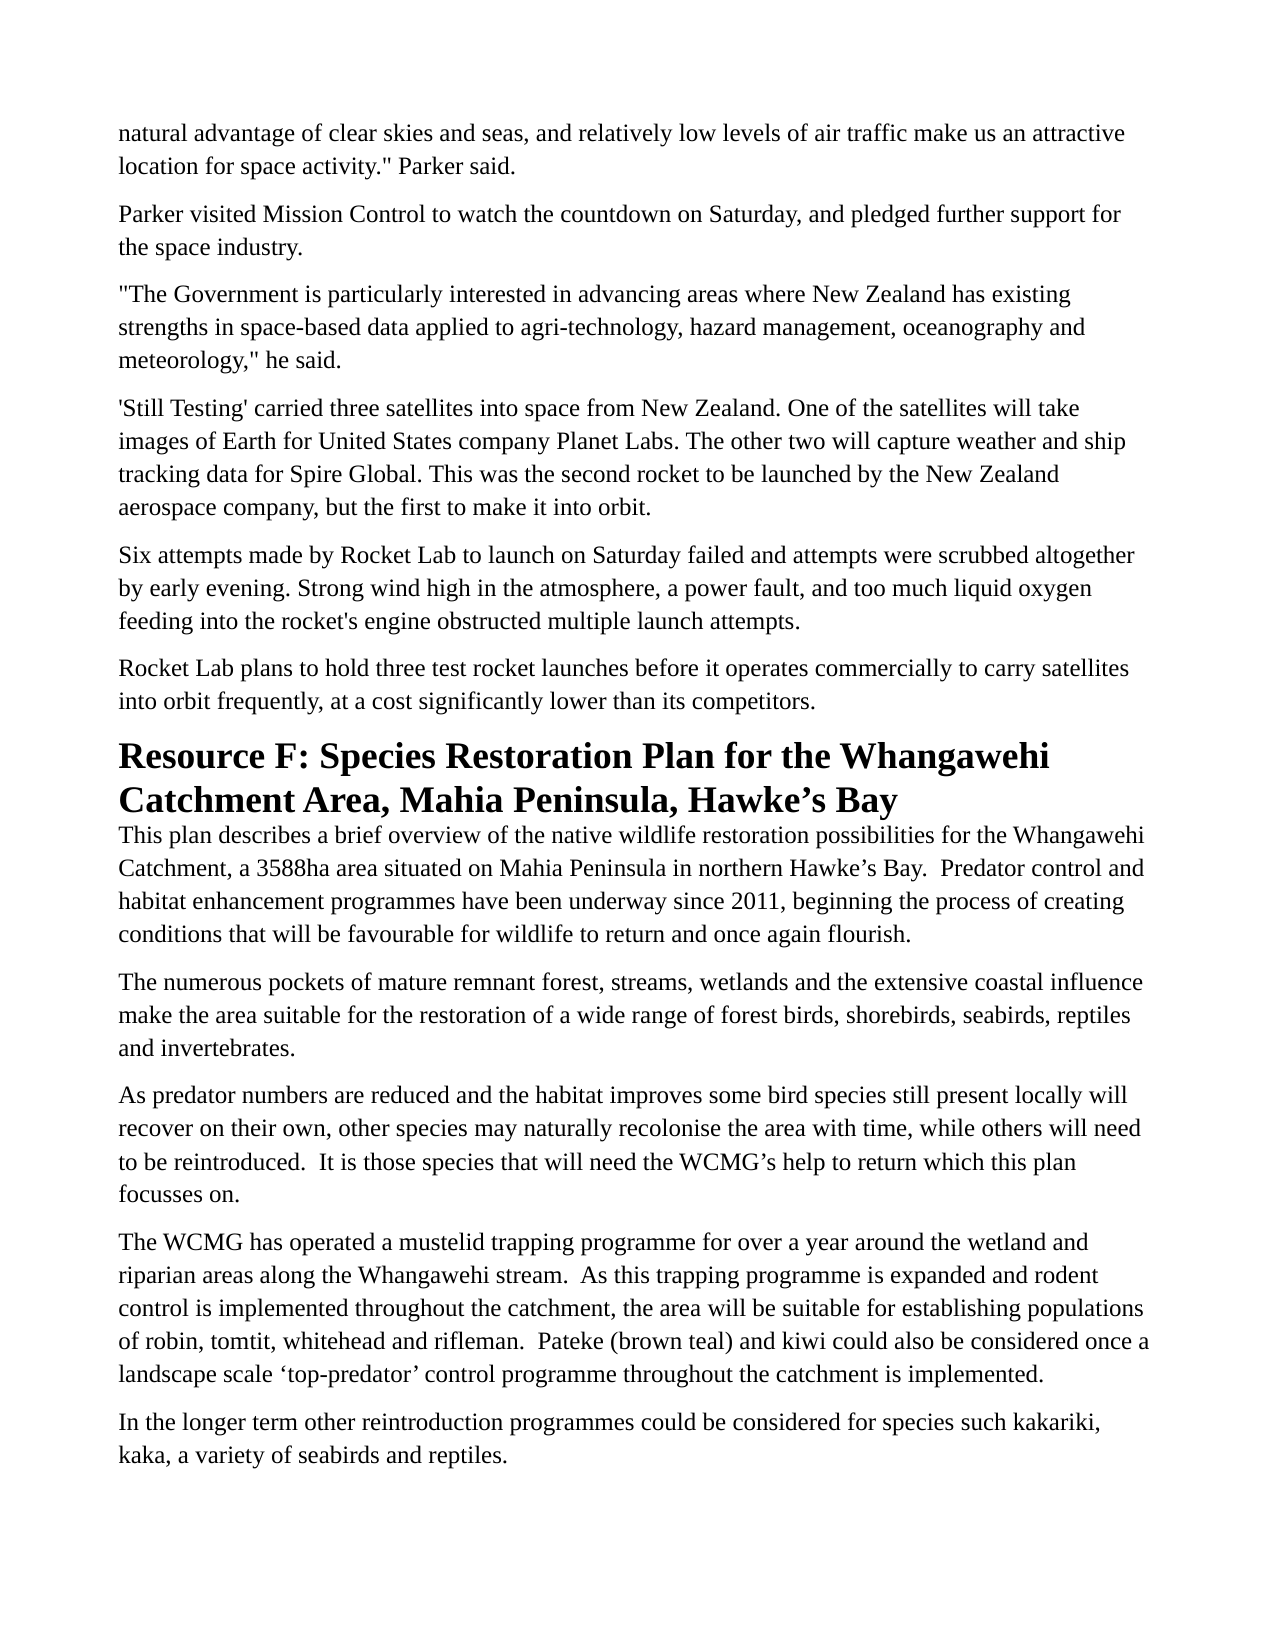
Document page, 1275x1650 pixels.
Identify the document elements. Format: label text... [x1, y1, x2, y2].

text Resource F: Species Restoration Plan for the Whangawehi Catchment Area, Mahia Peninsula, Hawke’s Bay [118, 734, 1157, 820]
text "The Government is particularly interested in advancing areas where New Zealand has existing strengths in space-based data applied to agri-technology, hazard management, oceanography and meteorology," he said. [118, 279, 1157, 374]
text Rocket Lab plans to hold three test rocket launches before it operates commercially to carry satellites into orbit frequently, at a cost significantly lower than its competitors. [118, 653, 1157, 715]
text In the longer term other reintroduction programmes could be considered for species such kakariki, kaka, a variety of seabirds and reptiles. [118, 1407, 1157, 1469]
text Parker visited Mission Control to watch the countdown on Saturday, and pledged further support for the space industry. [118, 199, 1157, 261]
text natural advantage of clear skies and seas, and relatively low levels of air traffic make us an attractive location for space activity." Parker said. [118, 118, 1157, 180]
text This plan describes a brief overview of the native wildlife restoration possibilities for the Whangawehi Catchment, a 3588ha area situated on Mahia Peninsula in northern Hawke’s Bay. Predator control and habitat enhancement programmes have been underway since 2011, beginning the process of creating conditions that will be favourable for wildlife to return and once again flourish. [118, 820, 1157, 948]
text The WCMG has operated a mustelid trapping programme for over a year around the wetland and riparian areas along the Whangawehi stream. As this trapping programme is expanded and rodent control is implemented throughout the catchment, the area will be suitable for establishing populations of robin, tomtit, whitehead and rifleman. Pateke (brown teal) and kiwi could also be considered once a landscape scale ‘top-predator’ control programme throughout the catchment is implemented. [118, 1227, 1157, 1388]
text As predator numbers are reduced and the habitat improves some bird species still present locally will recover on their own, other species may naturally recolonise the area with time, while others will need to be reintroduced. It is those species that will need the WCMG’s help to return which this plan focusses on. [118, 1081, 1157, 1208]
text 'Still Testing' carried three satellites into space from New Zealand. One of the satellites will take images of Earth for United States company Planet Labs. The other two will capture weather and ship tracking data for Spire Global. This was the second rocket to be launched by the New Zealand aerospace company, but the first to make it into orbit. [118, 393, 1157, 521]
text The numerous pockets of mature remnant forest, streams, wetlands and the extensive coastal influence make the area suitable for the restoration of a wide range of forest birds, shorebirds, seabirds, reptiles and invertebrates. [118, 967, 1157, 1062]
text Six attempts made by Rocket Lab to launch on Saturday failed and attempts were scrubbed altogether by early evening. Strong wind high in the atmosphere, a power fault, and too much liquid oxygen feeding into the rocket's engine obstructed multiple launch attempts. [118, 540, 1157, 634]
